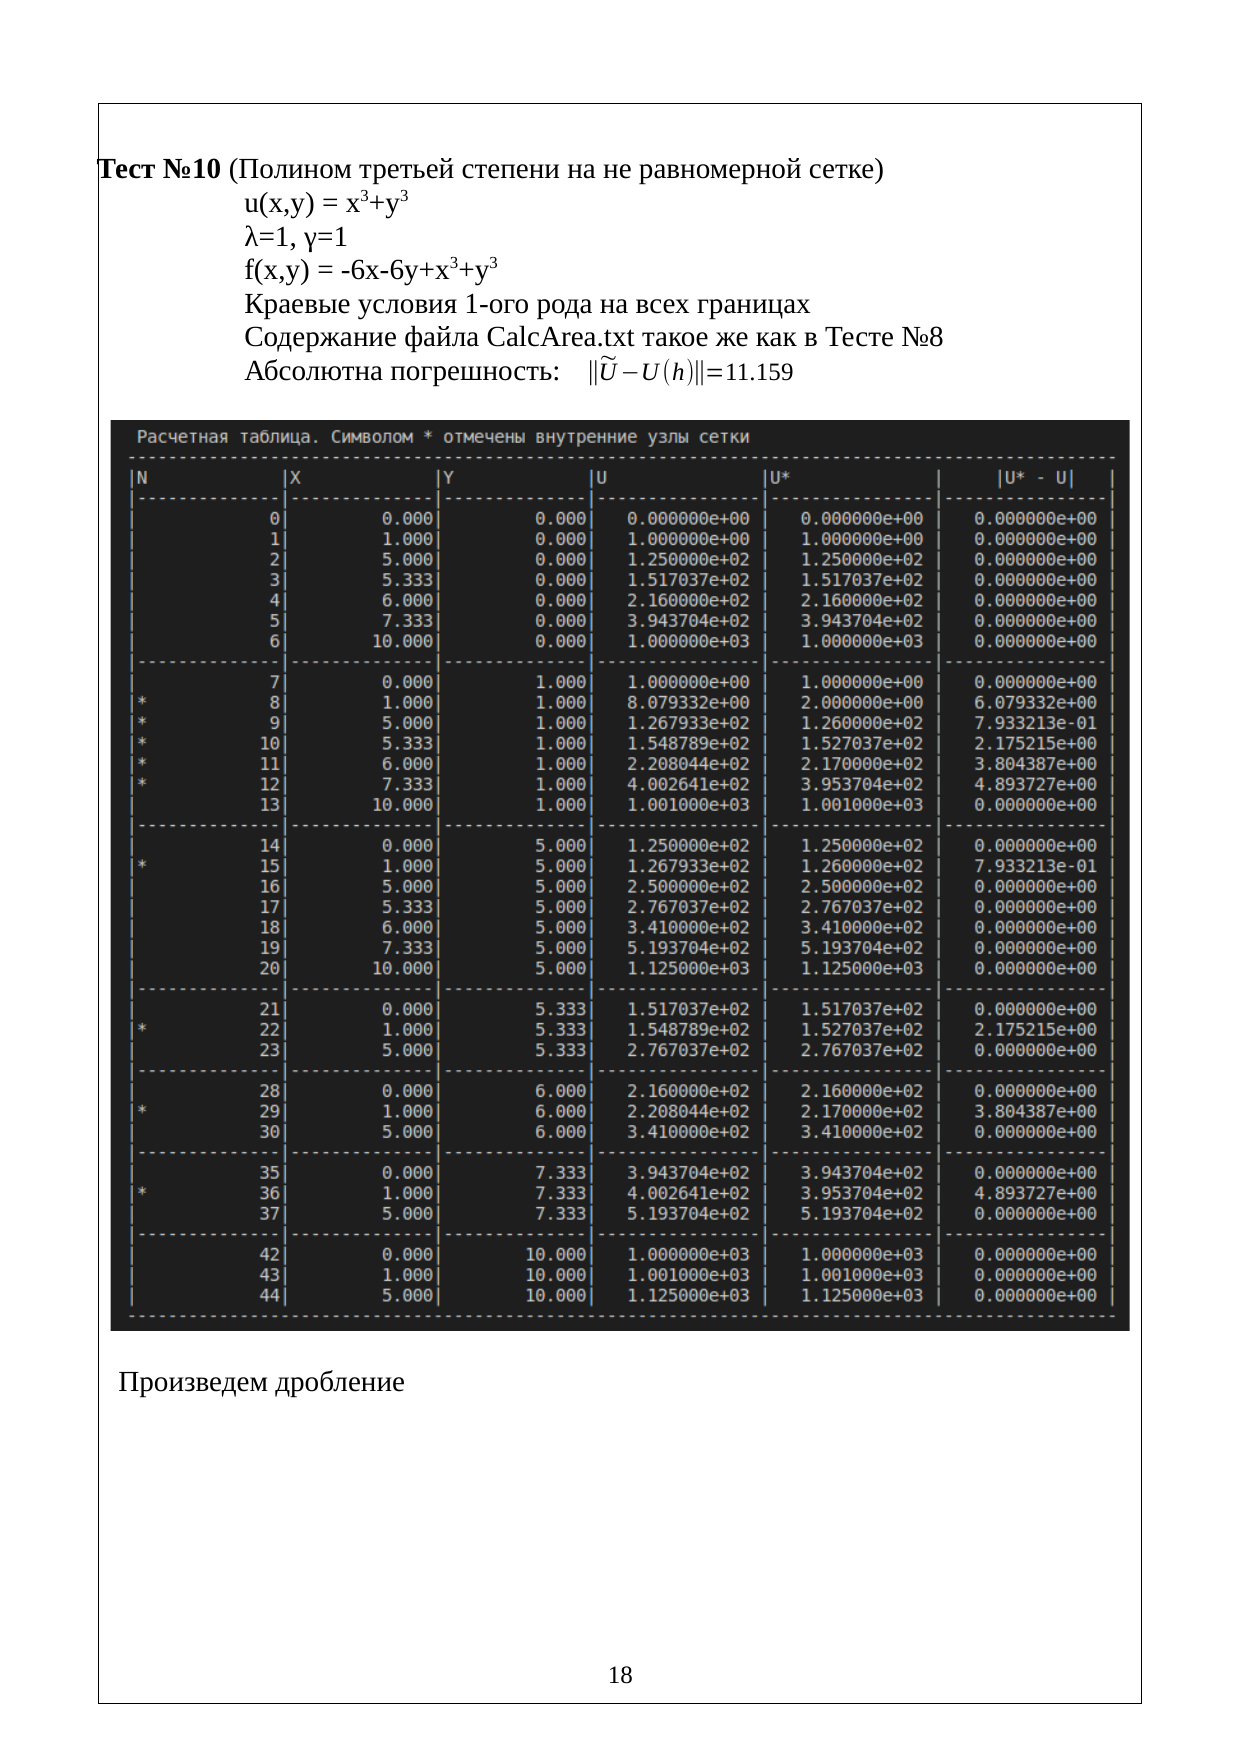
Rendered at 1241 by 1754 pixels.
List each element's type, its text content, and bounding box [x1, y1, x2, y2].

text u(x,y) = x3+y3 [99, 185, 1137, 219]
text Тест №10 (Полином третьей степени на не равномерной сетке) [99, 152, 1137, 185]
list λ=1, γ=1 [99, 219, 1137, 252]
list Краевые условия 1-ого рода на всех границах [99, 286, 1137, 319]
picture [110, 420, 1130, 1331]
list Содержание файла CalcArea.txt такое же как в Тесте №8 [99, 319, 1137, 353]
list f(x,y) = -6x-6y+x3+y3 [99, 252, 1137, 286]
list Абсолютна погрешность: [99, 353, 1137, 387]
list Произведем дробление [118, 1364, 1137, 1397]
